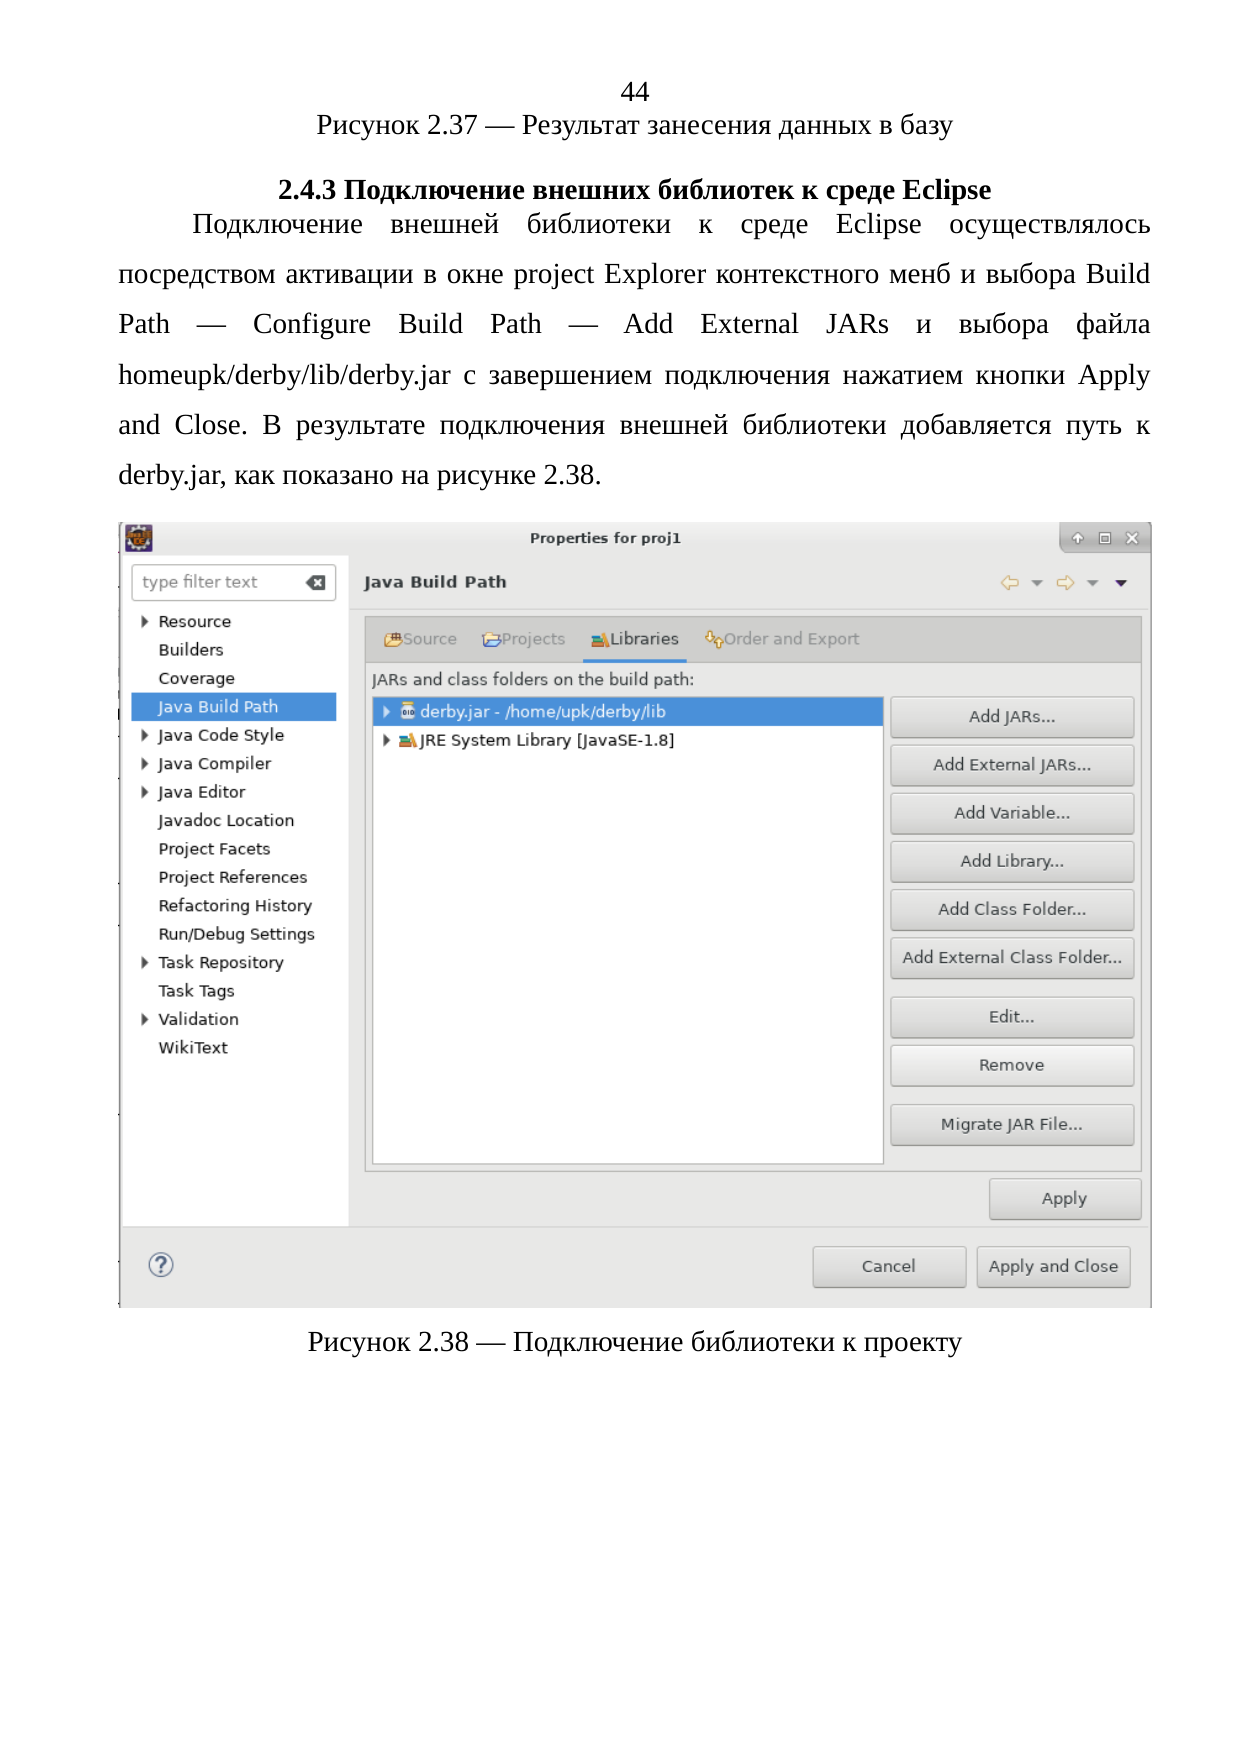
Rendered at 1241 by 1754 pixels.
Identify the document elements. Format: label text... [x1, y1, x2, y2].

subtitle 2.4.3 Подключение внешних библиотек к среде Eclipse [118, 172, 1152, 206]
text Рисунок 2.38 — Подключение библиотеки к проекту [118, 1308, 1152, 1358]
text [118, 508, 1152, 522]
text Рисунок 2.37 — Результат занесения данных в базу [118, 107, 1152, 141]
text Подключение внешней библиотеки к среде Eclipse осуществлялось посредством активации в окне project Explorer контекстного менб и выбора Build Path — Configure Build Path — Add External JARs и выбора файла homeupk/derby/lib/derby.jar с завершением подключения нажатием кнопки Apply and Close. В результате подключения внешней библиотеки добавляется путь к derby.jar, как показано на рисунке 2.38. [118, 206, 1152, 491]
